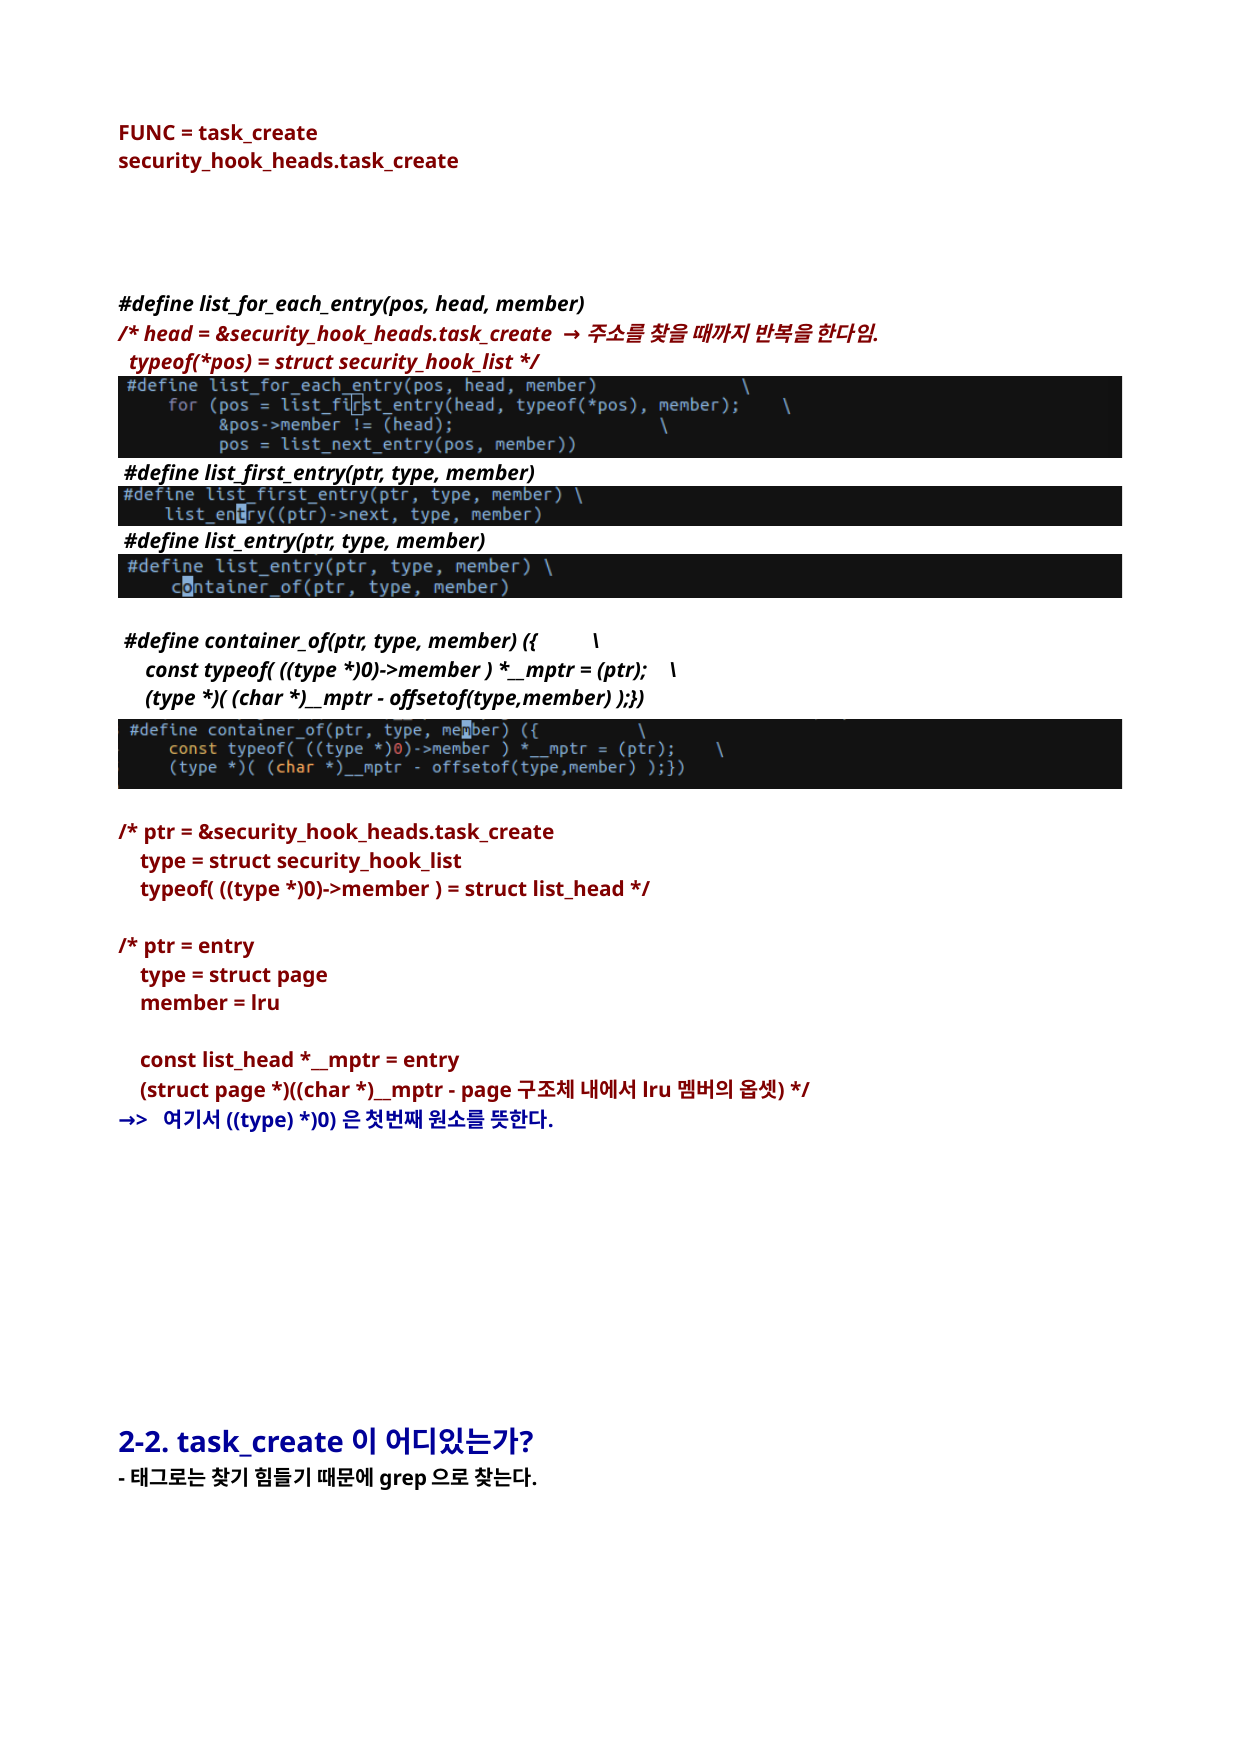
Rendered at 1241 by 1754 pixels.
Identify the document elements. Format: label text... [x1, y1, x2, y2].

text #define container_of(ptr, type, member) ({ \ [118, 626, 1122, 655]
text type = struct page [118, 960, 1122, 988]
text FUNC = task_create [118, 118, 1122, 147]
text const list_head *__mptr = entry [118, 1045, 1122, 1073]
text /* head = &security_hook_heads.task_create → 주소를 찾을 때까지 반복을 한다임. [118, 317, 1122, 347]
picture [118, 376, 1123, 458]
text - 태그로는 찾기 힘들기 때문에 grep으로 찾는다. [118, 1461, 1122, 1491]
text typeof(*pos) = struct security_hook_list */ [118, 347, 1122, 376]
text member = lru [118, 988, 1122, 1017]
picture [118, 486, 1123, 526]
text →> 여기서 ((type) *)0) 은 첫번째 원소를 뜻한다. [118, 1104, 1122, 1134]
text #define list_first_entry(ptr, type, member) [118, 458, 1122, 486]
text type = struct security_hook_list [118, 846, 1122, 874]
text 2-2. task_create 이 어디있는가? [118, 1418, 1122, 1461]
text #define list_entry(ptr, type, member) [118, 526, 1122, 554]
text (struct page *)((char *)__mptr - page 구조체 내에서 lru 멤버의 옵셋) */ [118, 1073, 1122, 1104]
text /* ptr = &security_hook_heads.task_create [118, 817, 1122, 846]
text security_hook_heads.task_create [118, 147, 1122, 175]
text #define list_for_each_entry(pos, head, member) [118, 289, 1122, 317]
picture [118, 554, 1123, 598]
text const typeof( ((type *)0)->member ) *__mptr = (ptr); \ [118, 655, 1122, 683]
text (type *)( (char *)__mptr - offsetof(type,member) );}) [118, 683, 1122, 712]
text /* ptr = entry [118, 931, 1122, 960]
picture [118, 719, 1123, 789]
text typeof( ((type *)0)->member ) = struct list_head */ [118, 874, 1122, 903]
